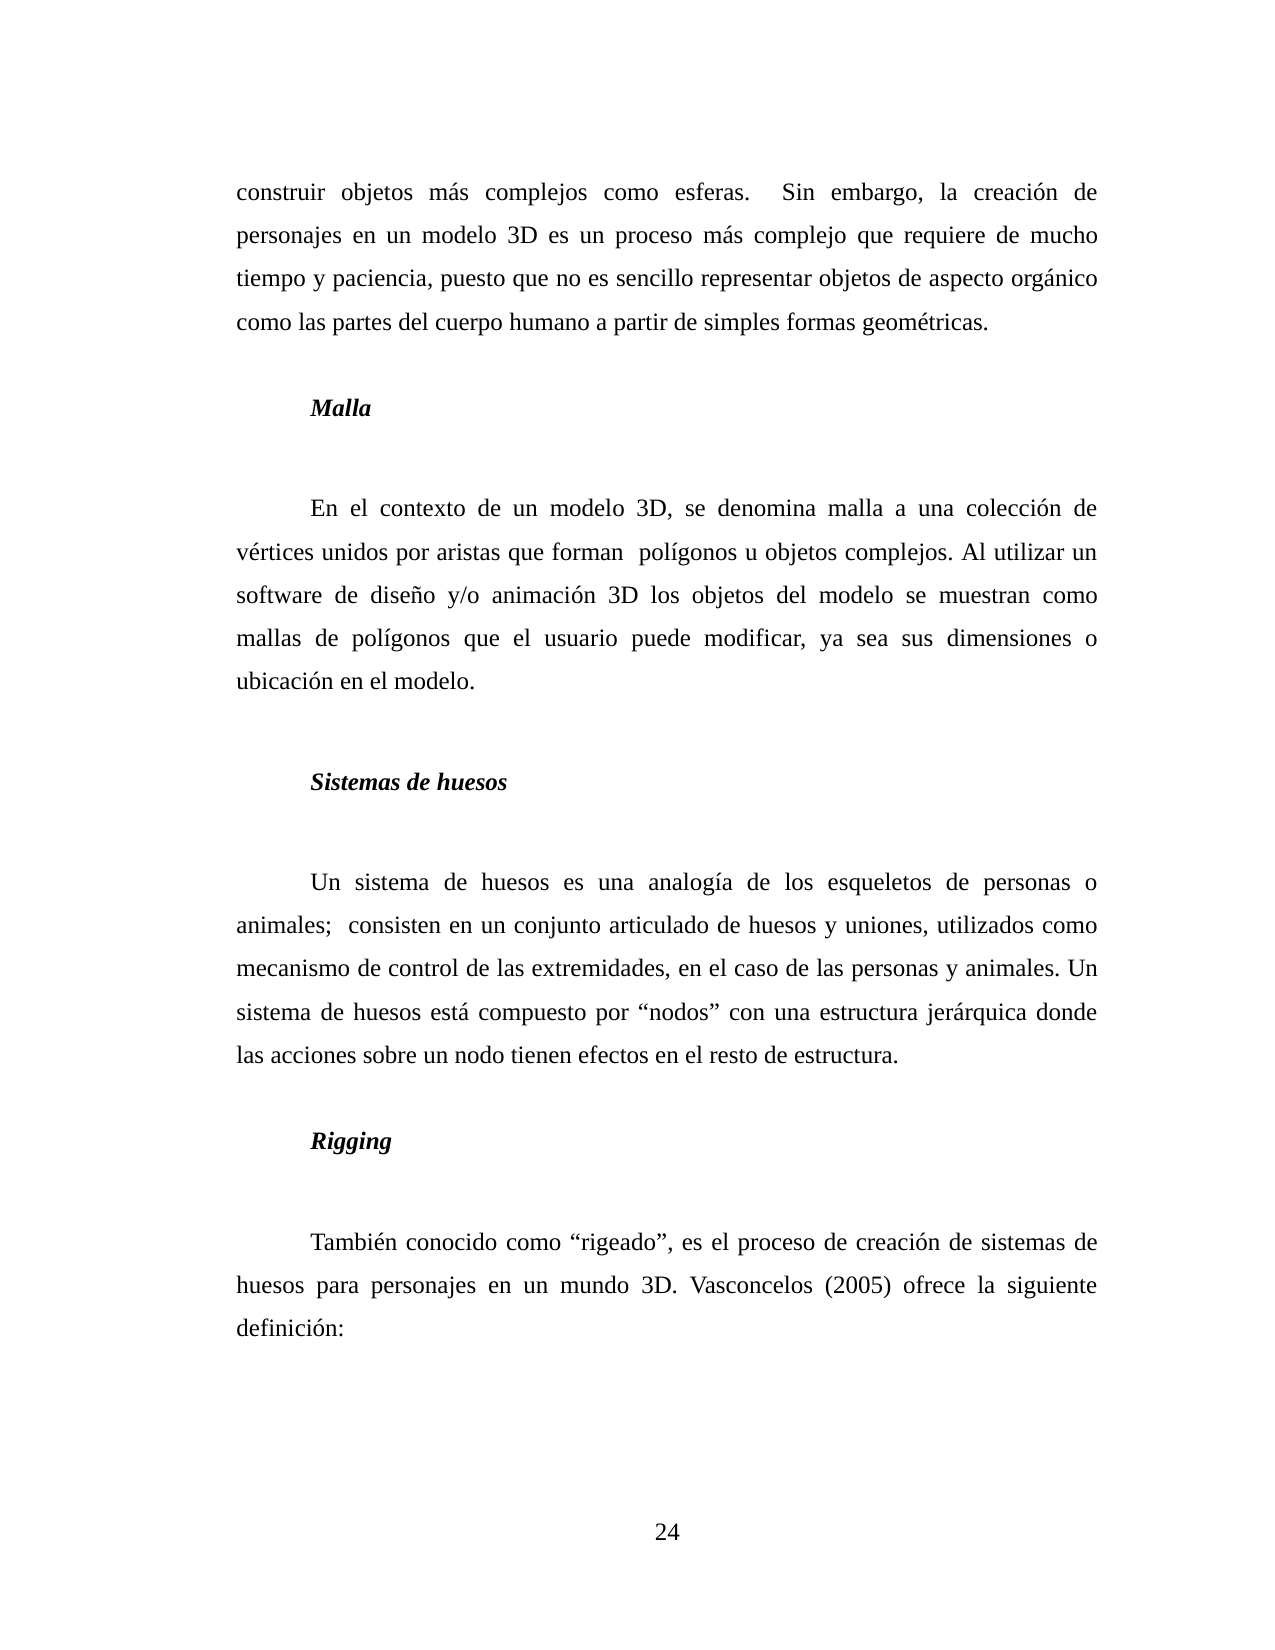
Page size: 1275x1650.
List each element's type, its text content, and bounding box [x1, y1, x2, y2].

text construir objetos más complejos como esferas. Sin embargo, la creación de personajes en un modelo 3D es un proceso más complejo que requiere de mucho tiempo y paciencia, puesto que no es sencillo representar objetos de aspecto orgánico como las partes del cuerpo humano a partir de simples formas geométricas. [236, 177, 1098, 335]
text Rigging [236, 1126, 1098, 1155]
text Malla [236, 393, 1098, 422]
text También conocido como “rigeado”, es el proceso de creación de sistemas de huesos para personajes en un mundo 3D. Vasconcelos (2005) ofrece la siguiente definición: [236, 1227, 1098, 1342]
text Sistemas de huesos [236, 767, 1098, 795]
text Un sistema de huesos es una analogía de los esqueletos de personas o animales; consisten en un conjunto articulado de huesos y uniones, utilizados como mecanismo de control de las extremidades, en el caso de las personas y animales. Un sistema de huesos está compuesto por “nodos” con una estructura jerárquica donde las acciones sobre un nodo tienen efectos en el resto de estructura. [236, 867, 1098, 1068]
text En el contexto de un modelo 3D, se denomina malla a una colección de vértices unidos por aristas que forman polígonos u objetos complejos. Al utilizar un software de diseño y/o animación 3D los objetos del modelo se muestran como mallas de polígonos que el usuario puede modificar, ya sea sus dimensiones o ubicación en el modelo. [236, 493, 1098, 695]
